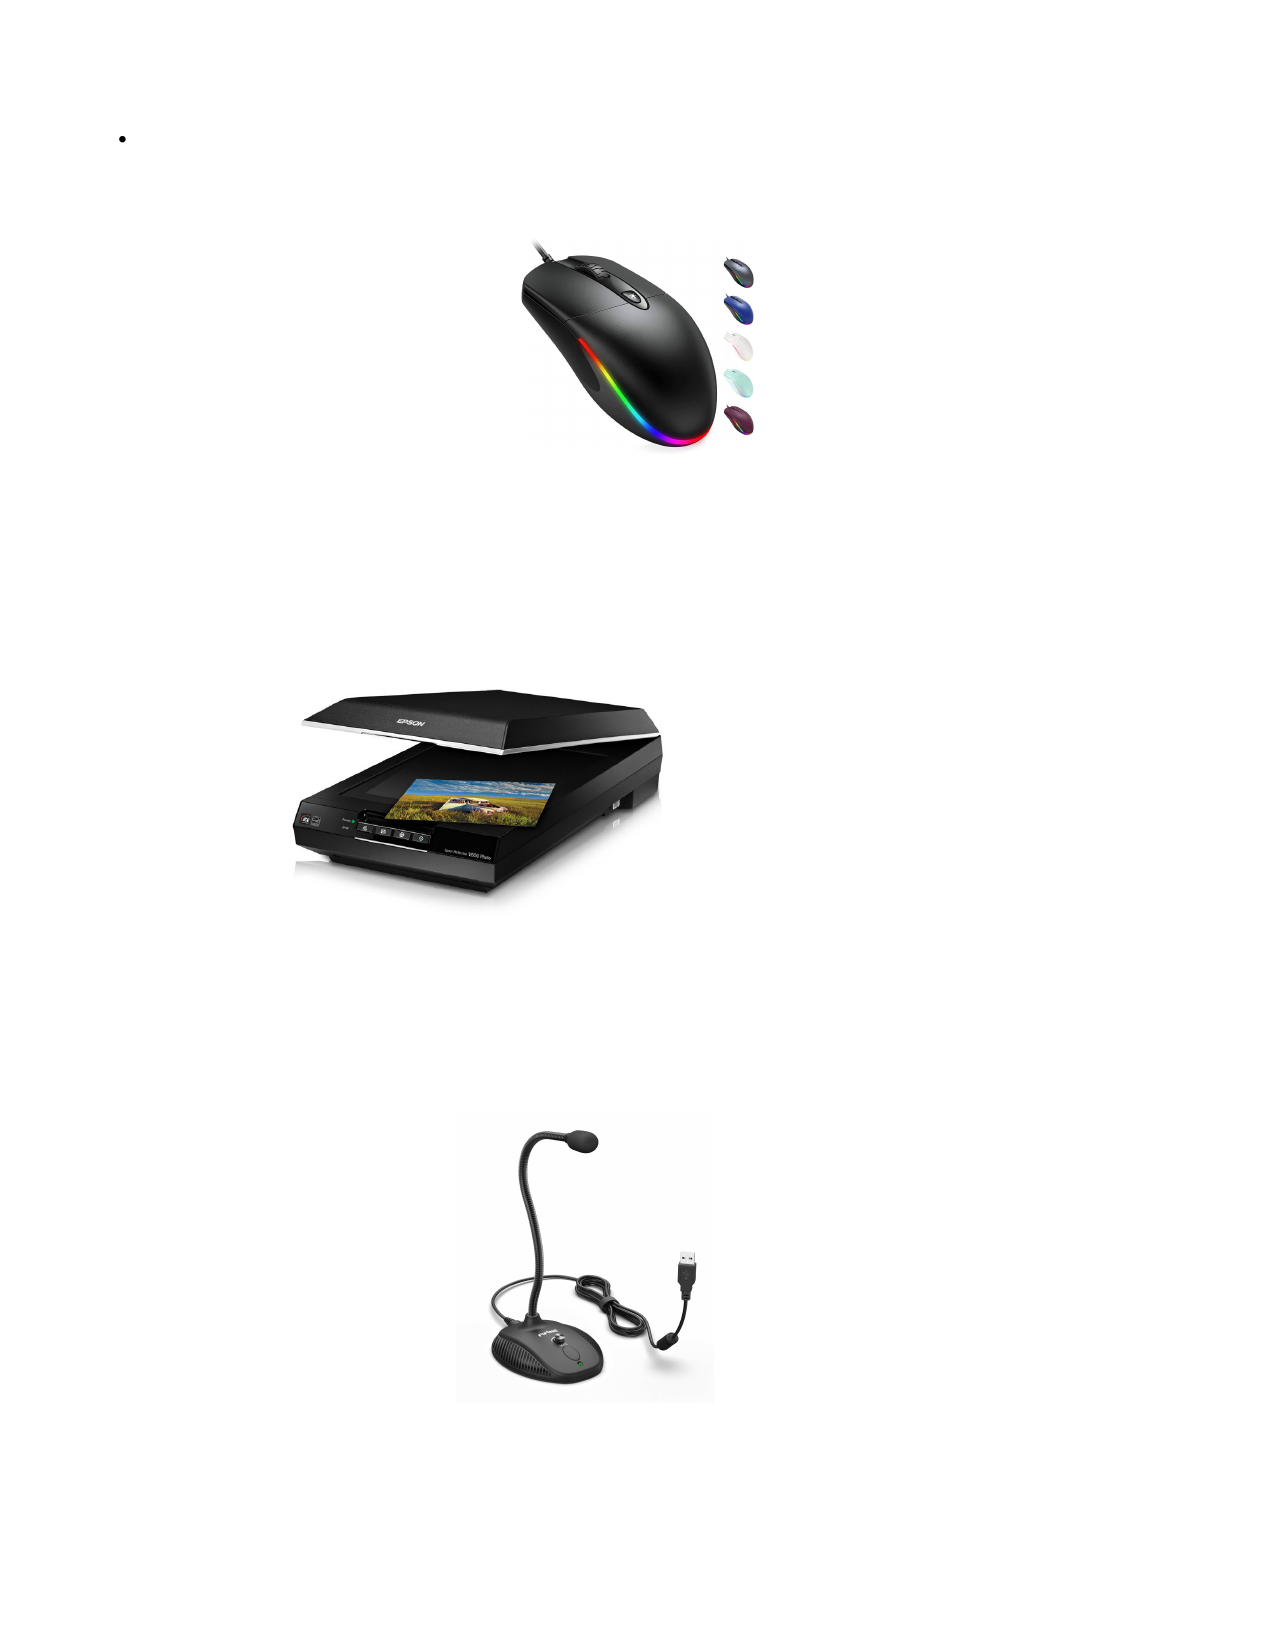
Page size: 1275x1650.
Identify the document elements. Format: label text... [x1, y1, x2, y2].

list Mouse: A mouse is an input device that allows users to control the cursor on a computer screen. [118, 118, 1157, 217]
picture [456, 1110, 715, 1403]
text Microphone: A microphone is an input device that allows users to record audio. [118, 987, 1157, 1069]
text Scanner: A scanner is an input device that allows users to convert physical documents and images into digital files. [118, 239, 1157, 574]
picture [259, 642, 699, 936]
picture [521, 239, 754, 454]
